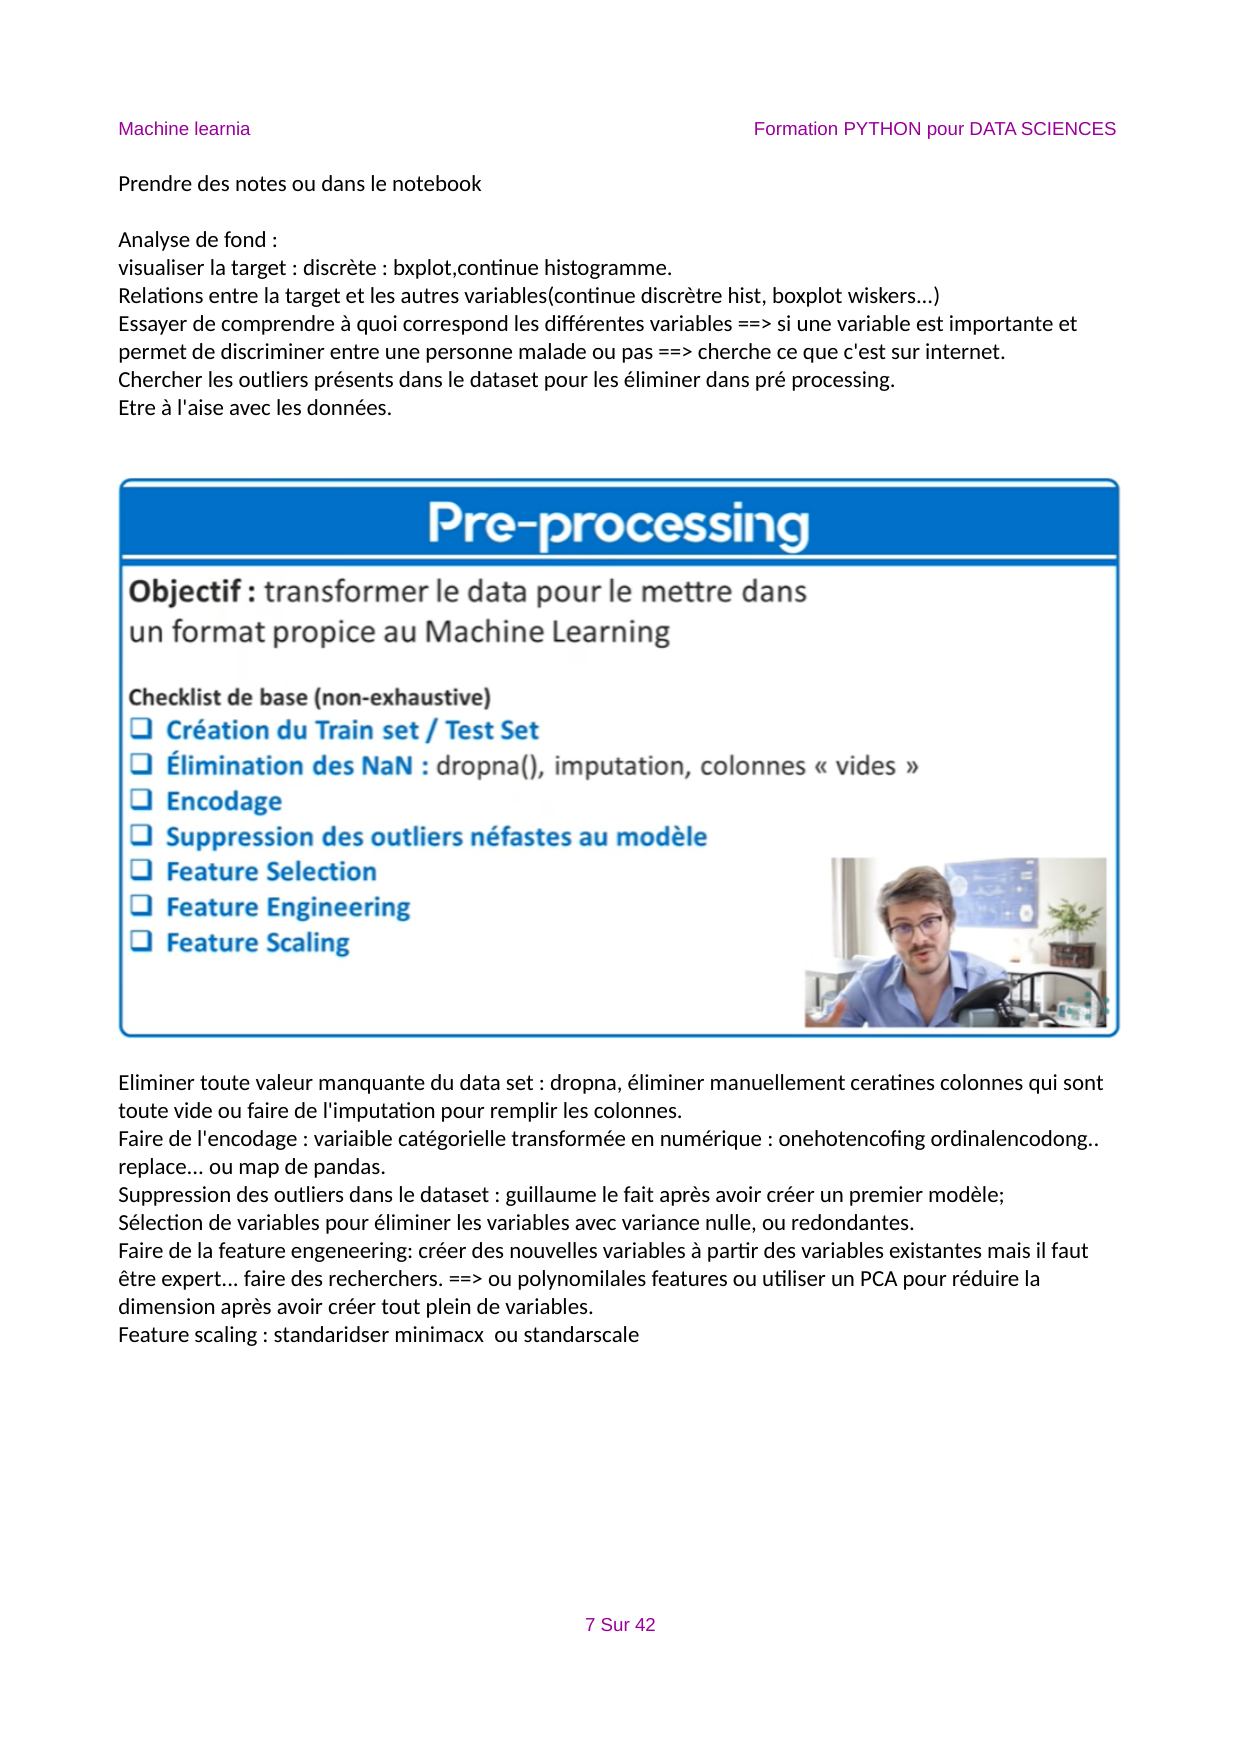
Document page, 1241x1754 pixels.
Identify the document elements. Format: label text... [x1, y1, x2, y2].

text Sélection de variables pour éliminer les variables avec variance nulle, ou redondantes. [118, 1208, 1122, 1236]
text Etre à l'aise avec les données. [118, 393, 1122, 421]
text Feature scaling : standaridser minimacx ou standarscale [118, 1321, 1122, 1348]
text Essayer de comprendre à quoi correspond les différentes variables ==> si une variable est importante et permet de discriminer entre une personne malade ou pas ==> cherche ce que c'est sur internet. [118, 309, 1122, 365]
text Analyse de fond : [118, 225, 1122, 253]
text Faire de la feature engeneering: créer des nouvelles variables à partir des variables existantes mais il faut être expert... faire des recherchers. ==> ou polynomilales features ou utiliser un PCA pour réduire la dimension après avoir créer tout plein de variables. [118, 1236, 1122, 1321]
text Relations entre la target et les autres variables(continue discrètre hist, boxplot wiskers...) [118, 281, 1122, 309]
text Prendre des notes ou dans le notebook [118, 169, 1122, 197]
picture [118, 477, 1122, 1041]
text Faire de l'encodage : variaible catégorielle transformée en numérique : onehotencofing ordinalencodong.. replace... ou map de pandas. [118, 1124, 1122, 1180]
text Chercher les outliers présents dans le dataset pour les éliminer dans pré processing. [118, 365, 1122, 393]
text Suppression des outliers dans le dataset : guillaume le fait après avoir créer un premier modèle; [118, 1180, 1122, 1208]
text Eliminer toute valeur manquante du data set : dropna, éliminer manuellement ceratines colonnes qui sont toute vide ou faire de l'imputation pour remplir les colonnes. [118, 1068, 1122, 1124]
text visualiser la target : discrète : bxplot,continue histogramme. [118, 253, 1122, 281]
